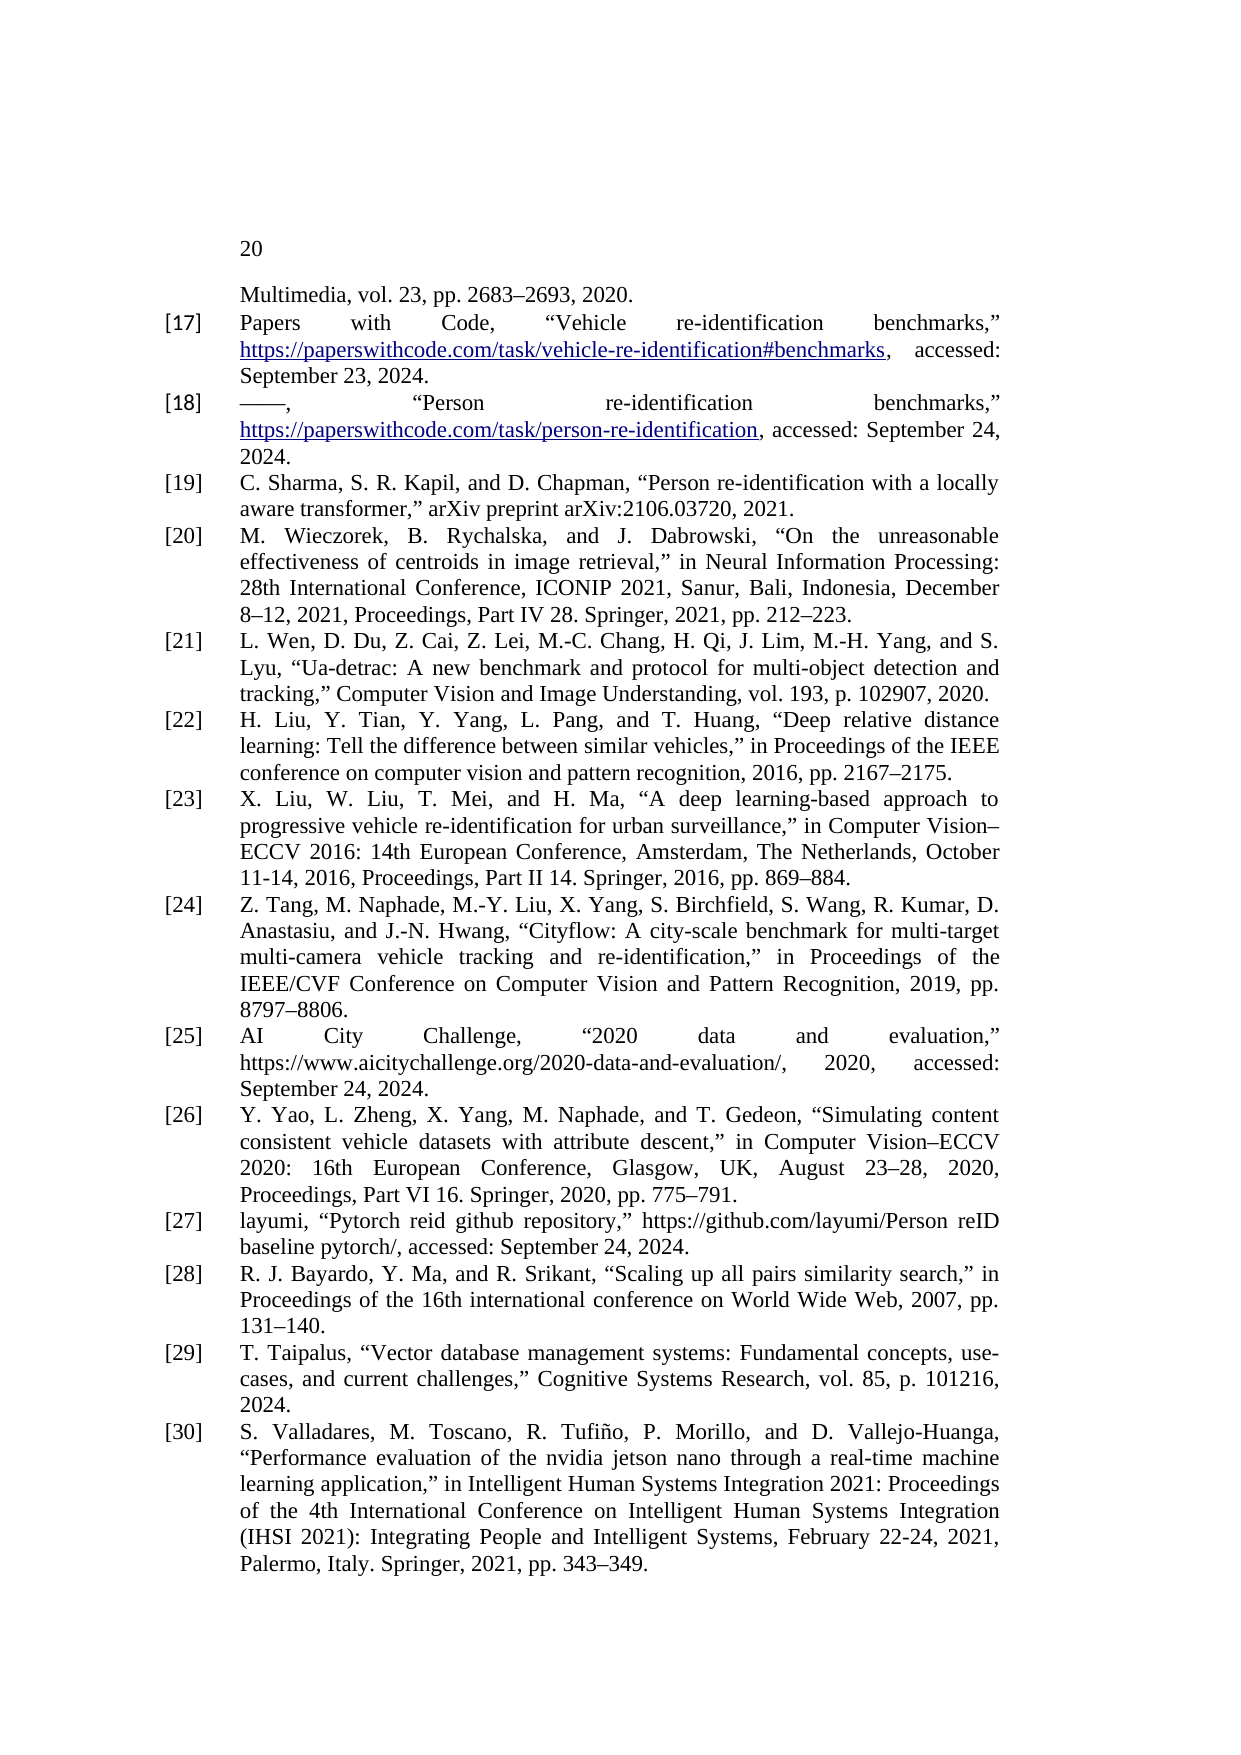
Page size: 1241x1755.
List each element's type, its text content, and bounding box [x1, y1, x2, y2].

list C. Sharma, S. R. Kapil, and D. Chapman, “Person re-identification with a locally aware transformer,” arXiv preprint arXiv:2106.03720, 2021. [164, 469, 1001, 522]
list L. Wen, D. Du, Z. Cai, Z. Lei, M.-C. Chang, H. Qi, J. Lim, M.-H. Yang, and S. Lyu, “Ua-detrac: A new benchmark and protocol for multi-object detection and tracking,” Computer Vision and Image Understanding, vol. 193, p. 102907, 2020. [164, 627, 1001, 706]
list S. Valladares, M. Toscano, R. Tufiño, P. Morillo, and D. Vallejo-Huanga, “Performance evaluation of the nvidia jetson nano through a real-time machine learning application,” in Intelligent Human Systems Integration 2021: Proceedings of the 4th International Conference on Intelligent Human Systems Integration (IHSI 2021): Integrating People and Intelligent Systems, February 22-24, 2021, Palermo, Italy. Springer, 2021, pp. 343–349. [164, 1418, 1001, 1576]
list ——, “Person re-identification benchmarks,” https://paperswithcode.com/task/person-re-identification, accessed: September 24, 2024. [164, 388, 1001, 469]
list H. Liu, Y. Tian, Y. Yang, L. Pang, and T. Huang, “Deep relative distance learning: Tell the difference between similar vehicles,” in Proceedings of the IEEE conference on computer vision and pattern recognition, 2016, pp. 2167–2175. [164, 706, 1001, 785]
list Z. Tang, M. Naphade, M.-Y. Liu, X. Yang, S. Birchfield, S. Wang, R. Kumar, D. Anastasiu, and J.-N. Hwang, “Cityflow: A city-scale benchmark for multi-target multi-camera vehicle tracking and re-identification,” in Proceedings of the IEEE/CVF Conference on Computer Vision and Pattern Recognition, 2019, pp. 8797–8806. [164, 891, 1001, 1022]
list Multimedia, vol. 23, pp. 2683–2693, 2020. [164, 281, 1001, 308]
list Papers with Code, “Vehicle re-identification benchmarks,” https://paperswithcode.com/task/vehicle-re-identification#benchmarks, accessed: September 23, 2024. [164, 308, 1001, 388]
list M. Wieczorek, B. Rychalska, and J. Dabrowski, “On the unreasonable effectiveness of centroids in image retrieval,” in Neural Information Processing: 28th International Conference, ICONIP 2021, Sanur, Bali, Indonesia, December 8–12, 2021, Proceedings, Part IV 28. Springer, 2021, pp. 212–223. [164, 522, 1001, 627]
list layumi, “Pytorch reid github repository,” https://github.com/layumi/Person reID baseline pytorch/, accessed: September 24, 2024. [164, 1207, 1001, 1260]
list X. Liu, W. Liu, T. Mei, and H. Ma, “A deep learning-based approach to progressive vehicle re-identification for urban surveillance,” in Computer Vision–ECCV 2016: 14th European Conference, Amsterdam, The Netherlands, October 11-14, 2016, Proceedings, Part II 14. Springer, 2016, pp. 869–884. [164, 785, 1001, 891]
list AI City Challenge, “2020 data and evaluation,” https://www.aicitychallenge.org/2020-data-and-evaluation/, 2020, accessed: September 24, 2024. [164, 1022, 1001, 1102]
list T. Taipalus, “Vector database management systems: Fundamental concepts, use-cases, and current challenges,” Cognitive Systems Research, vol. 85, p. 101216, 2024. [164, 1339, 1001, 1418]
list Y. Yao, L. Zheng, X. Yang, M. Naphade, and T. Gedeon, “Simulating content consistent vehicle datasets with attribute descent,” in Computer Vision–ECCV 2020: 16th European Conference, Glasgow, UK, August 23–28, 2020, Proceedings, Part VI 16. Springer, 2020, pp. 775–791. [164, 1102, 1001, 1207]
list R. J. Bayardo, Y. Ma, and R. Srikant, “Scaling up all pairs similarity search,” in Proceedings of the 16th international conference on World Wide Web, 2007, pp. 131–140. [164, 1260, 1001, 1339]
